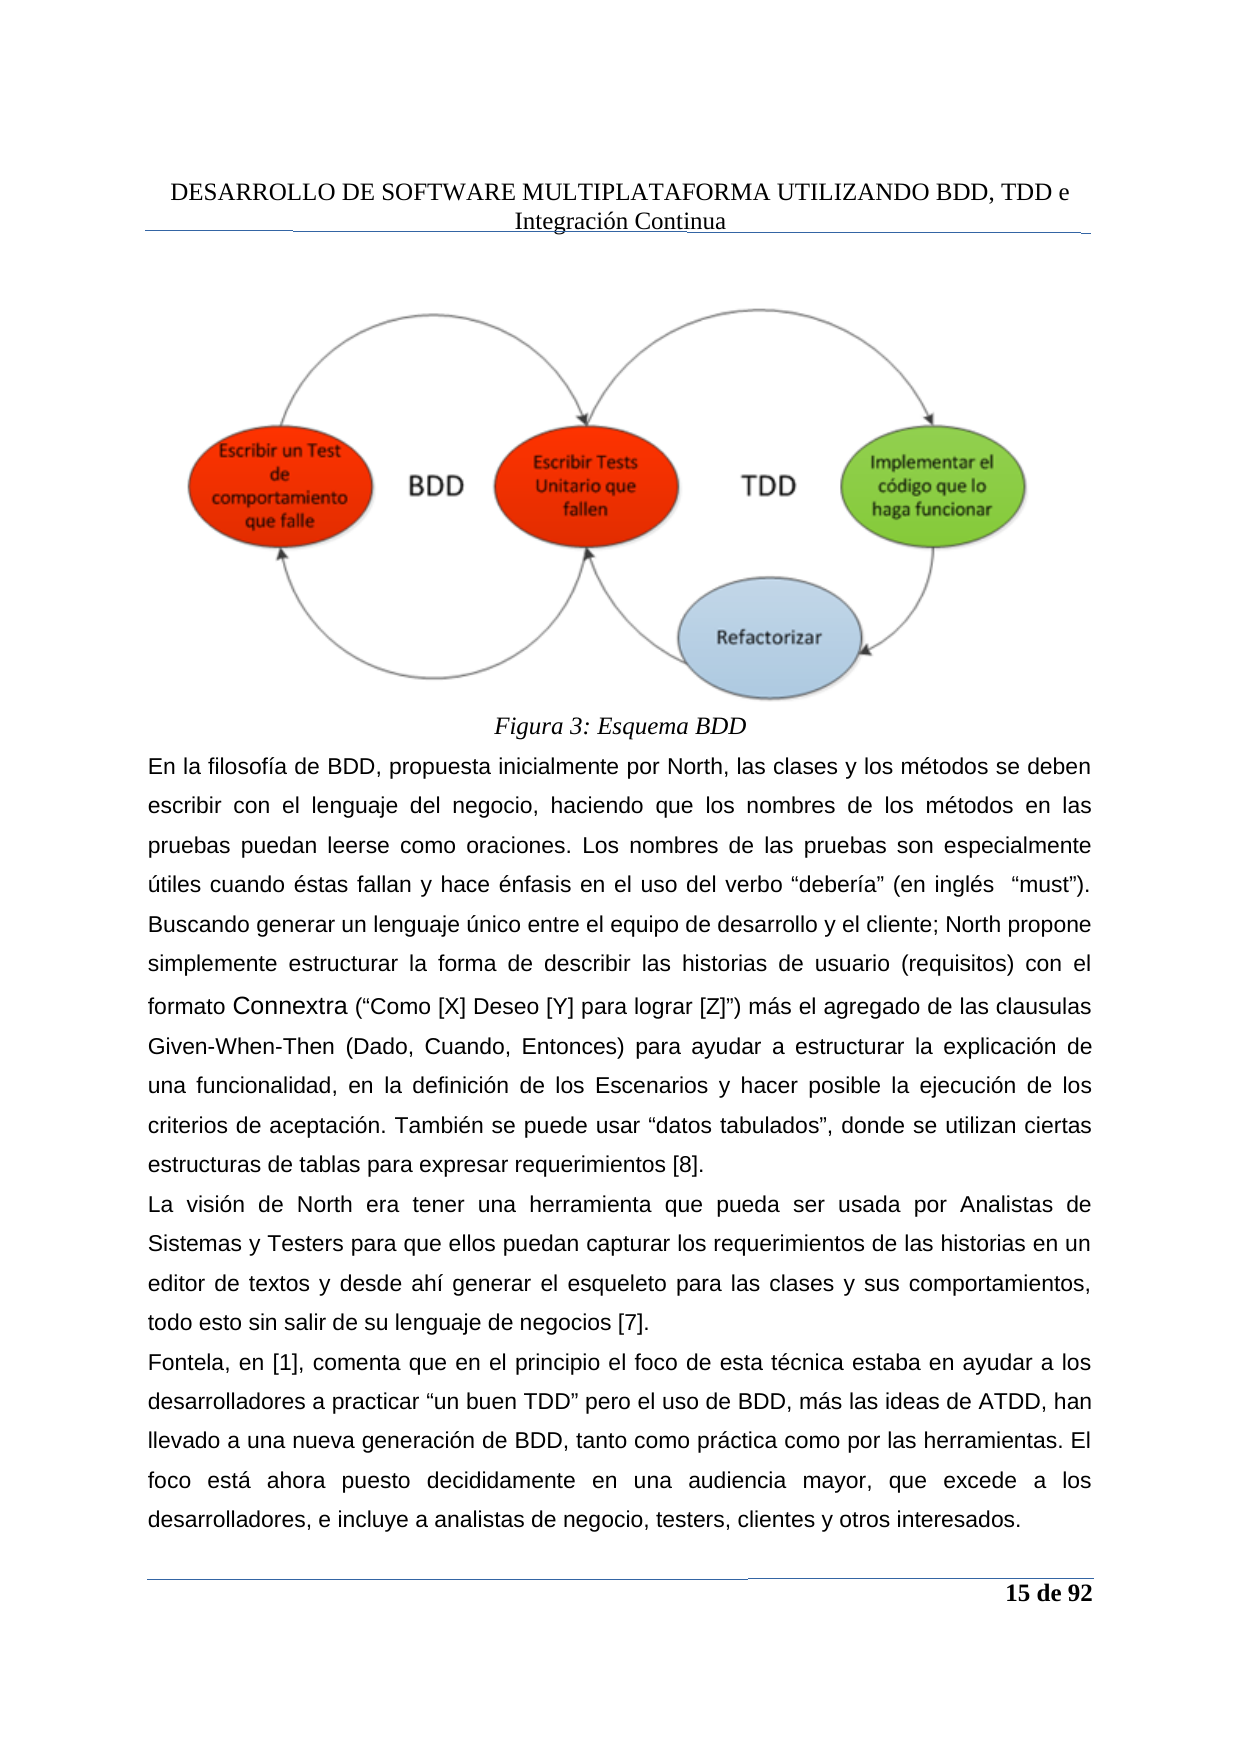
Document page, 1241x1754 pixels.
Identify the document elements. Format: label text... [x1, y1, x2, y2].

picture [149, 284, 1091, 711]
text Fontela, en [1], comenta que en el principio el foco de esta técnica estaba en ayudar a los desarrolladores a practicar “un buen TDD” pero el uso de BDD, más las ideas de ATDD, han llevado a una nueva generación de BDD, tanto como práctica como por las herramientas. El foco está ahora puesto decididamente en una audiencia mayor, que excede a los desarrolladores, e incluye a analistas de negocio, testers, clientes y otros interesados. [148, 1348, 1093, 1533]
text La visión de North era tener una herramienta que pueda ser usada por Analistas de Sistemas y Testers para que ellos puedan capturar los requerimientos de las historias en un editor de textos y desde ahí generar el esqueleto para las clases y sus comportamientos, todo esto sin salir de su lenguaje de negocios [7]. [148, 1191, 1093, 1335]
text Figura 3: Esquema BDD [150, 711, 1091, 739]
text En la filosofía de BDD, propuesta inicialmente por North, las clases y los métodos se deben escribir con el lenguaje del negocio, haciendo que los nombres de los métodos en las pruebas puedan leerse como oraciones. Los nombres de las pruebas son especialmente útiles cuando éstas fallan y hace énfasis en el uso del verbo “debería” (en inglés “must”). Buscando generar un lenguaje único entre el equipo de desarrollo y el cliente; North propone simplemente estructurar la forma de describir las historias de usuario (requisitos) con el formato Connextra (“Como [X] Deseo [Y] para lograr [Z]”) más el agregado de las clausulas Given-When-Then (Dado, Cuando, Entonces) para ayudar a estructurar la explicación de una funcionalidad, en la definición de los Escenarios y hacer posible la ejecución de los criterios de aceptación. También se puede usar “datos tabulados”, donde se utilizan ciertas estructuras de tablas para expresar requerimientos [8]. [148, 272, 1093, 1177]
